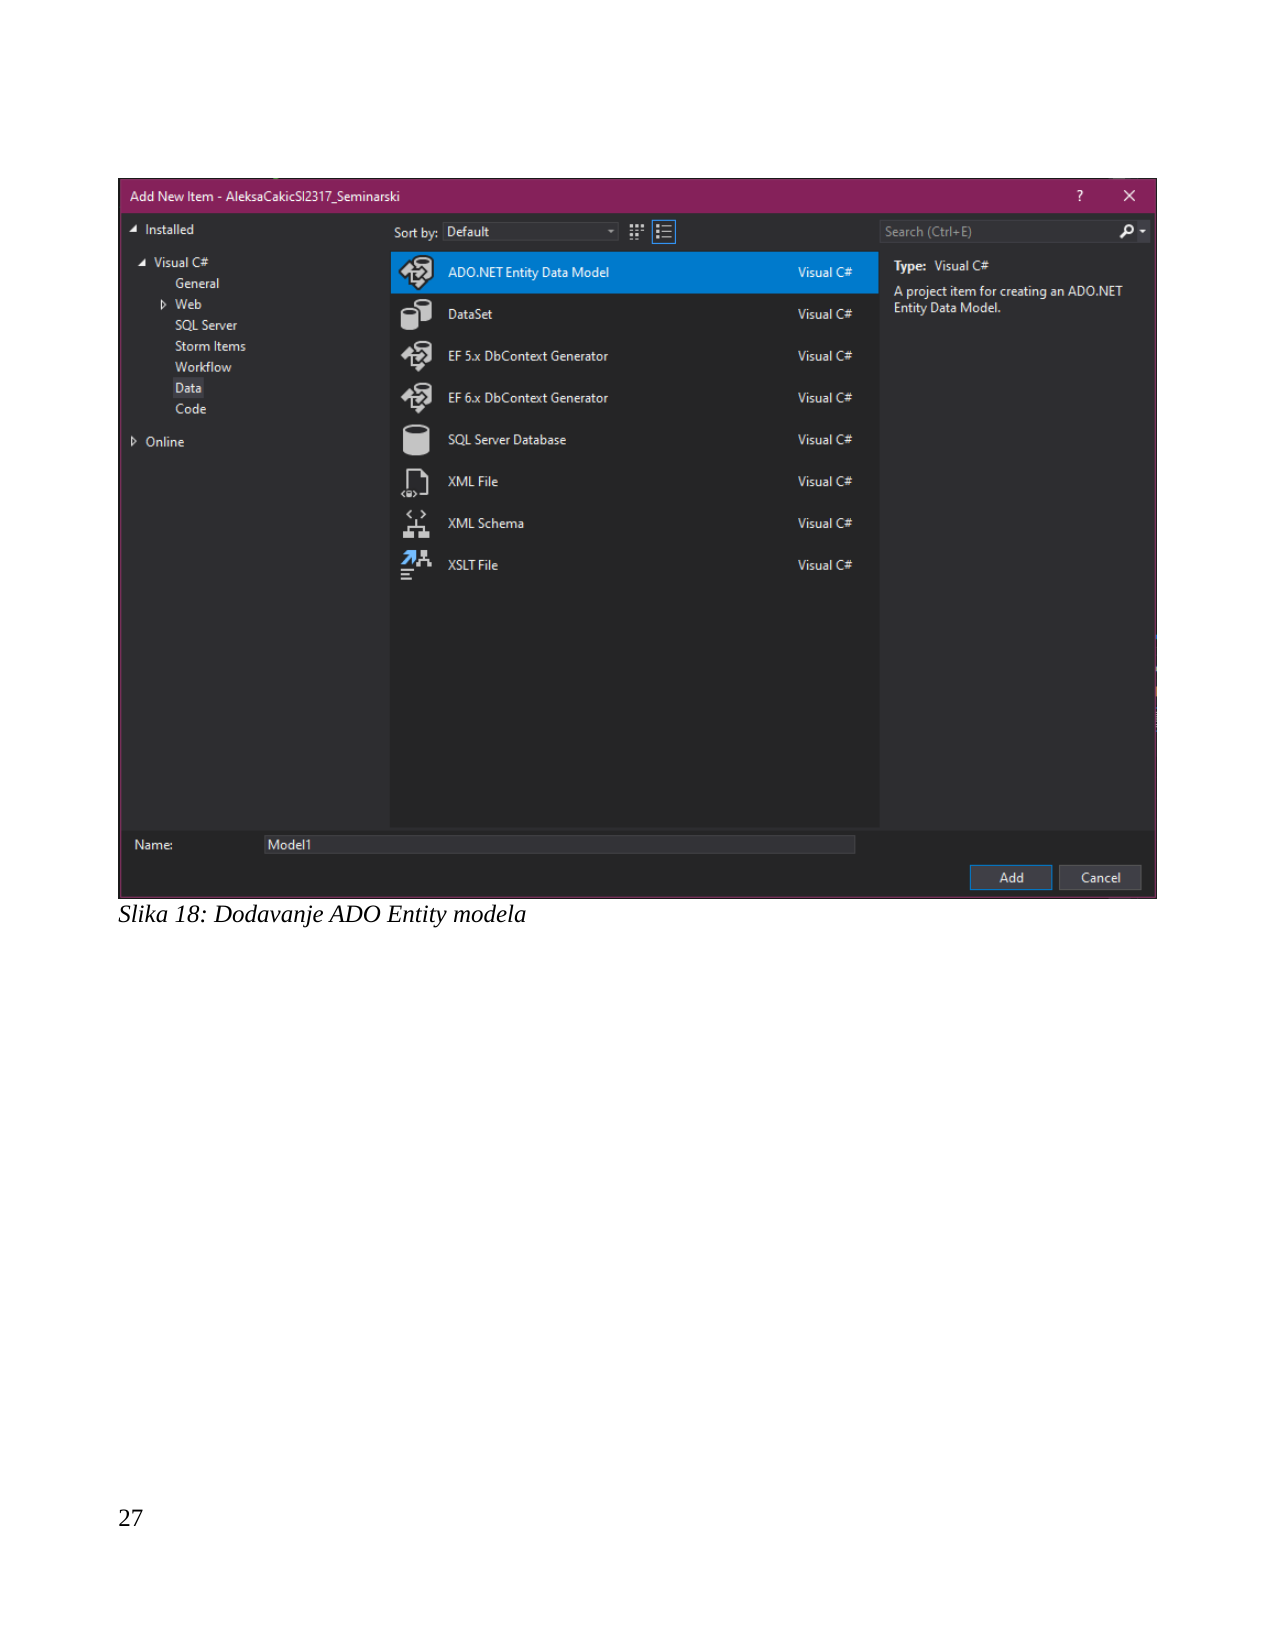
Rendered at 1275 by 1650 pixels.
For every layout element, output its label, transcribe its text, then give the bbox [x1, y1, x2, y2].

picture [118, 178, 1157, 899]
text Slika 18: Dodavanje ADO Entity modela [118, 899, 1157, 928]
